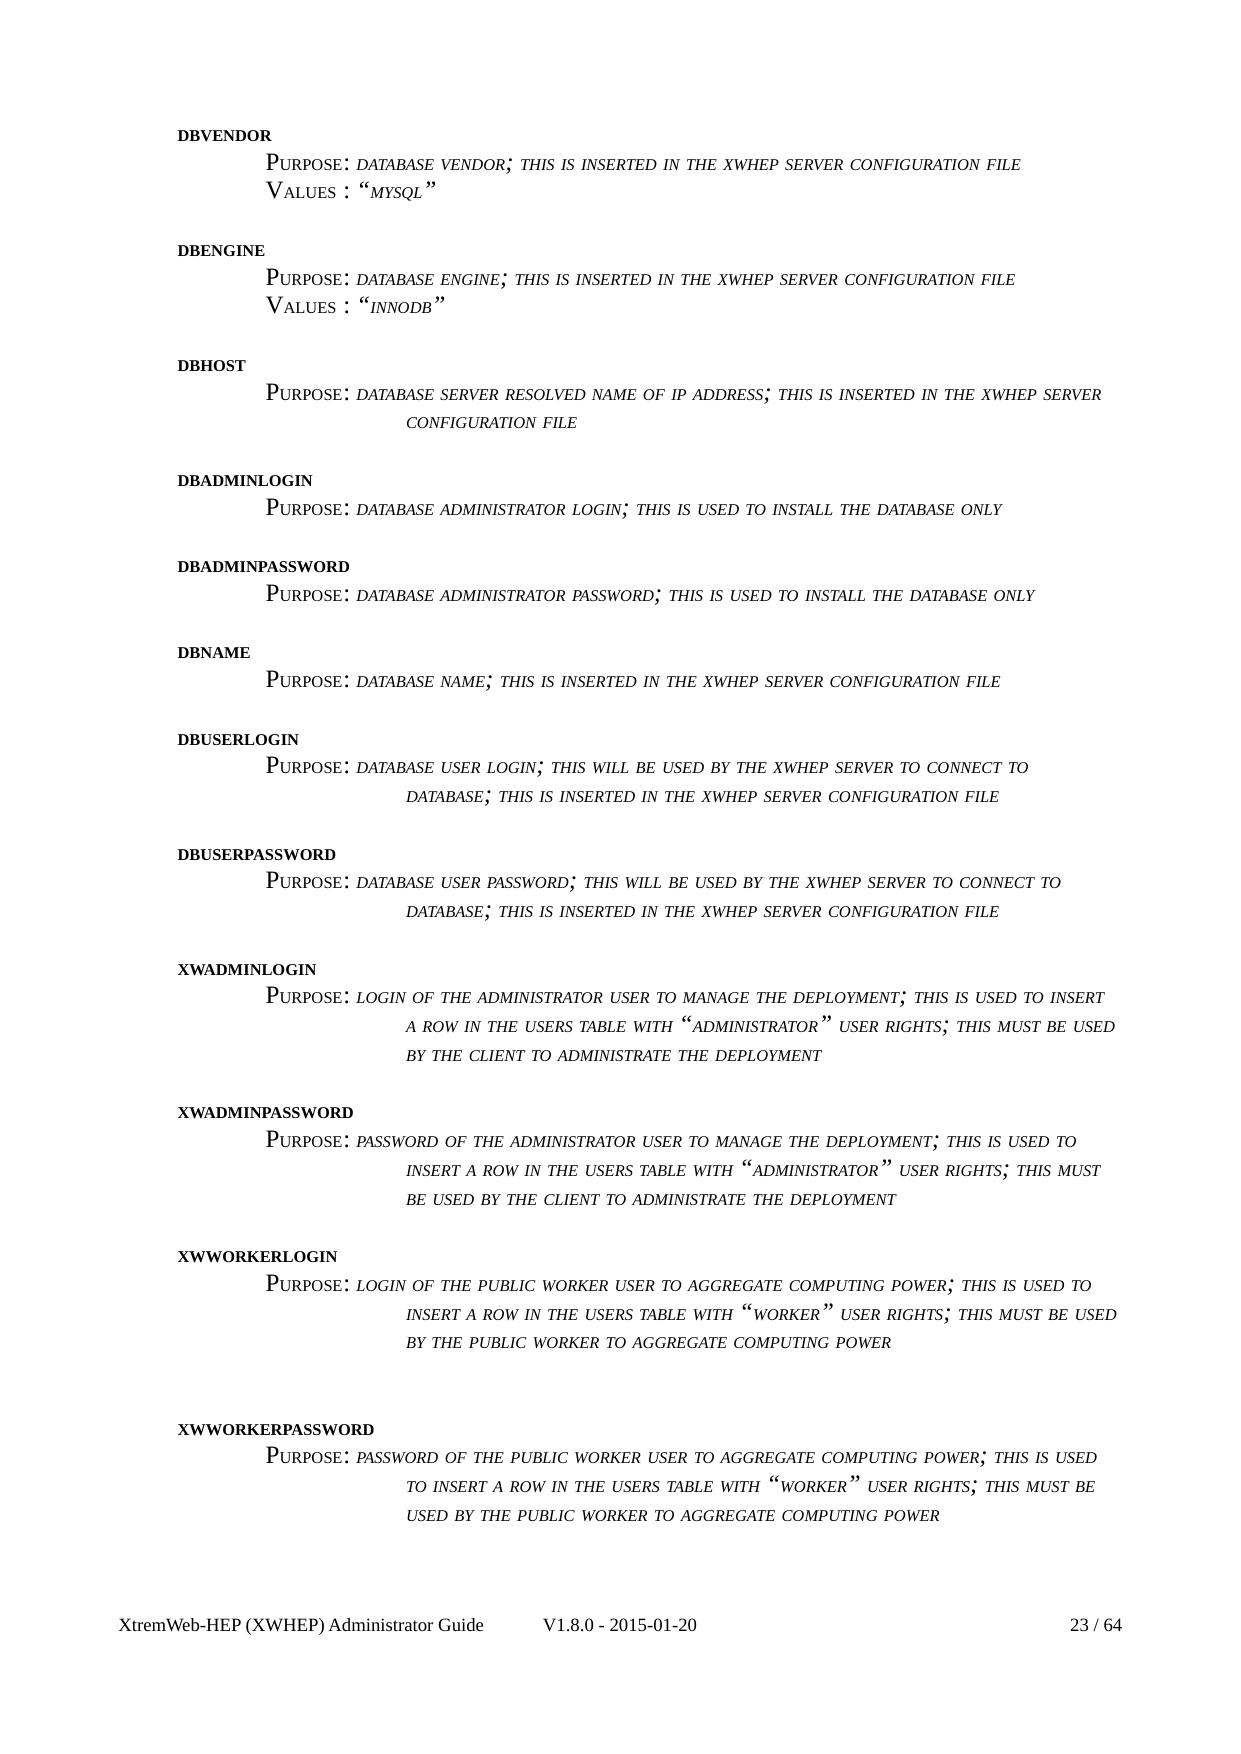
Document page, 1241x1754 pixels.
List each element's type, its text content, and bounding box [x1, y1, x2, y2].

text dbadminlogin [177, 463, 1122, 492]
text Purpose : login of the administrator user to manage the deployment; this is used to insert a row in the users table with “administrator” user rights; this must be used by the client to administrate the deployment [265, 981, 1122, 1067]
text Purpose : database name; this is inserted in the xwhep server configuration file [265, 664, 1122, 693]
text Values : “innodb” [265, 291, 1122, 319]
text Purpose : database user login; this will be used by the xwhep server to connect to database; this is inserted in the xwhep server configuration file [265, 751, 1122, 808]
text dbadminpassword [177, 549, 1122, 578]
text dbuserlogin [177, 722, 1122, 751]
text xwworkerpassword [177, 1412, 1122, 1441]
text xwadminpassword [177, 1096, 1122, 1124]
text Purpose : database engine; this is inserted in the xwhep server configuration file [265, 262, 1122, 291]
text dbhost [177, 348, 1122, 377]
text Purpose : database administrator password; this is used to install the database only [265, 578, 1122, 607]
text dbname [177, 636, 1122, 664]
text xwadminlogin [177, 952, 1122, 981]
text Purpose : database vendor; this is inserted in the xwhep server configuration file [265, 147, 1122, 176]
text Purpose : database server resolved name of ip address; this is inserted in the xwhep server configuration file [265, 377, 1122, 434]
text Purpose : password of the administrator user to manage the deployment; this is used to insert a row in the users table with “administrator” user rights; this must be used by the client to administrate the deployment [265, 1124, 1122, 1211]
text Values : “mysql” [265, 176, 1122, 204]
text xwworkerlogin [177, 1239, 1122, 1268]
text dbuserpassword [177, 837, 1122, 866]
text dbengine [177, 233, 1122, 262]
text Purpose : login of the public worker user to aggregate computing power; this is used to insert a row in the users table with “worker” user rights; this must be used by the public worker to aggregate computing power [265, 1268, 1122, 1354]
text Purpose : database administrator login; this is used to install the database only [265, 492, 1122, 521]
text Purpose : password of the public worker user to aggregate computing power; this is used to insert a row in the users table with “worker” user rights; this must be used by the public worker to aggregate computing power [265, 1441, 1122, 1527]
text dbvendor [177, 118, 1122, 147]
text Purpose : database user password; this will be used by the xwhep server to connect to database; this is inserted in the xwhep server configuration file [265, 866, 1122, 923]
